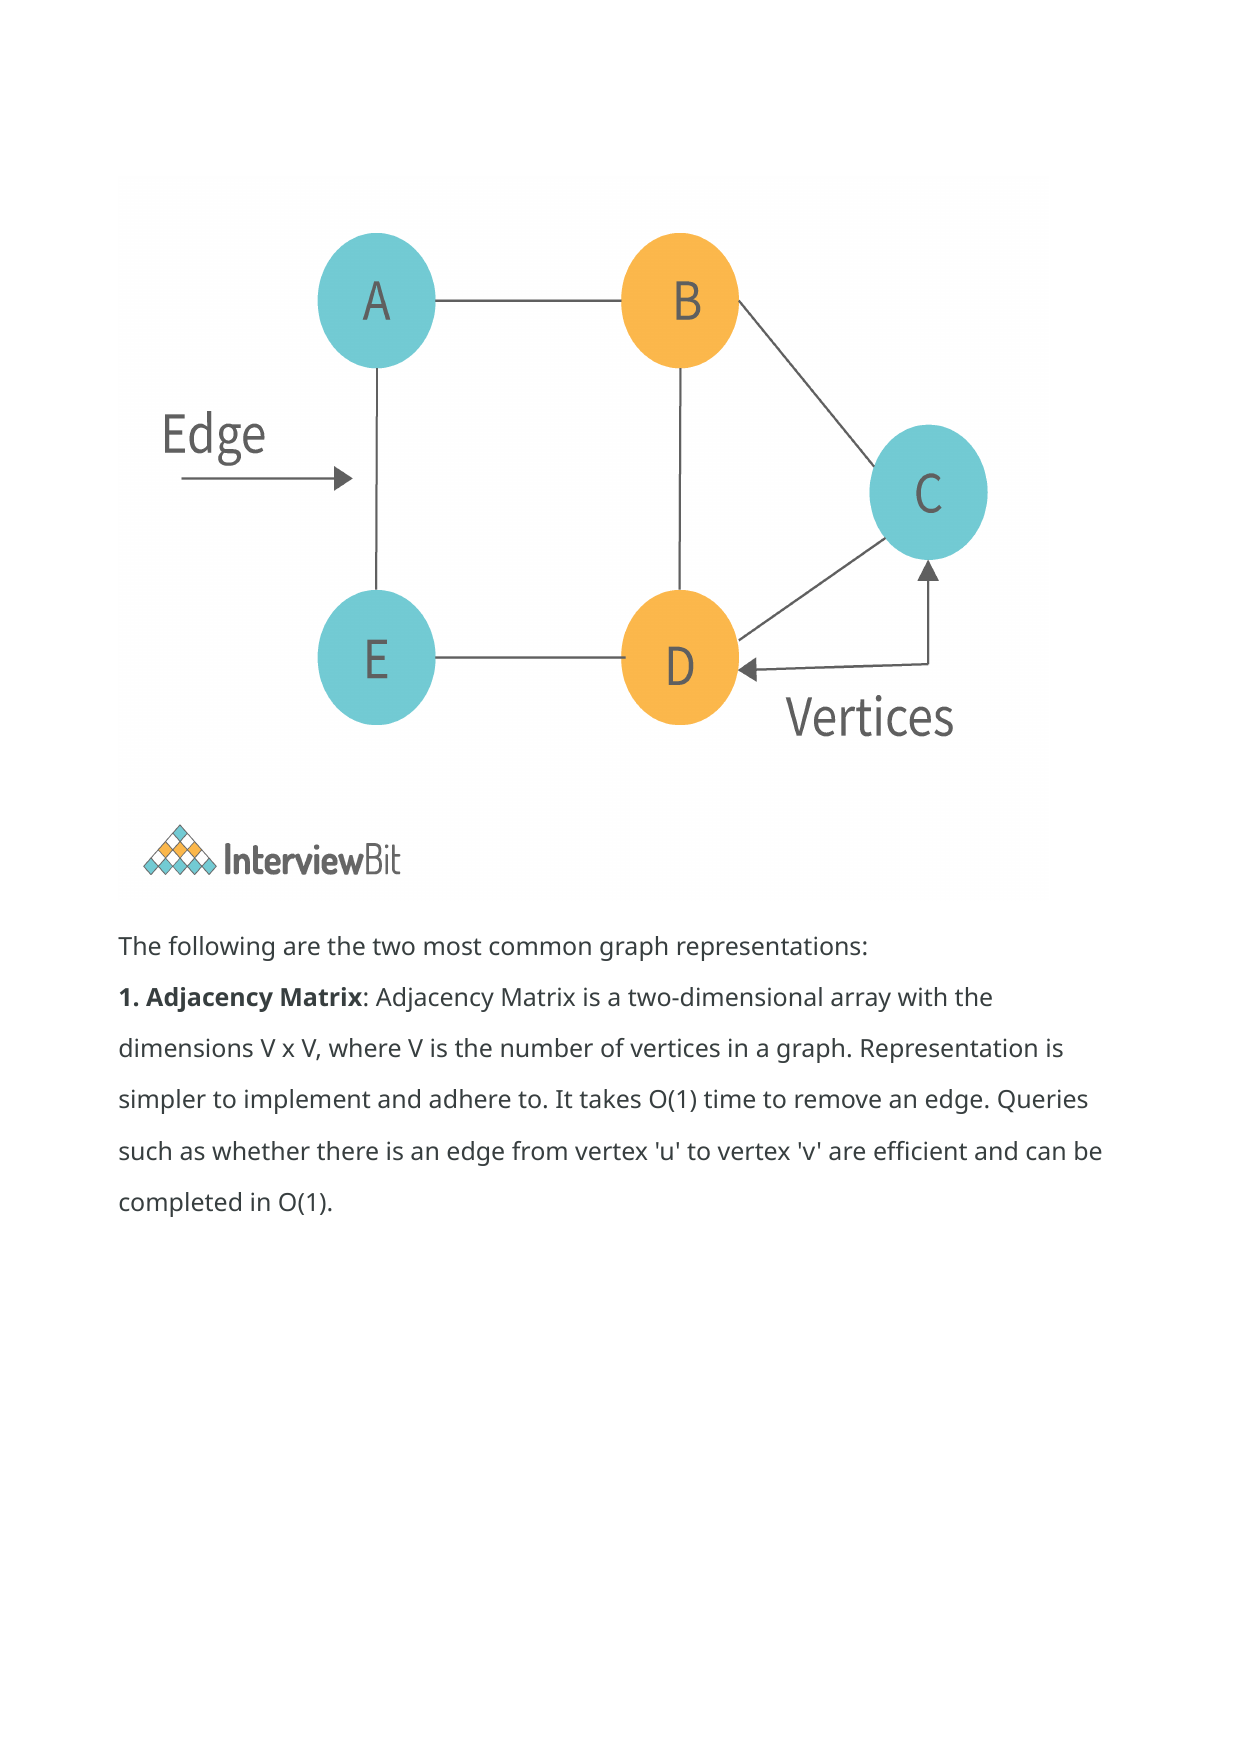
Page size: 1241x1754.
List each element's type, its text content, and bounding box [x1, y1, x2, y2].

text 1. Adjacency Matrix: Adjacency Matrix is a two-dimensional array with the dimensions V x V, where V is the number of vertices in a graph. Representation is simpler to implement and adhere to. It takes O(1) time to remove an edge. Queries such as whether there is an edge from vertex 'u' to vertex 'v' are efficient and can be completed in O(1). [118, 980, 1122, 1218]
text The following are the two most common graph representations: [118, 929, 1122, 963]
picture [118, 176, 1049, 901]
